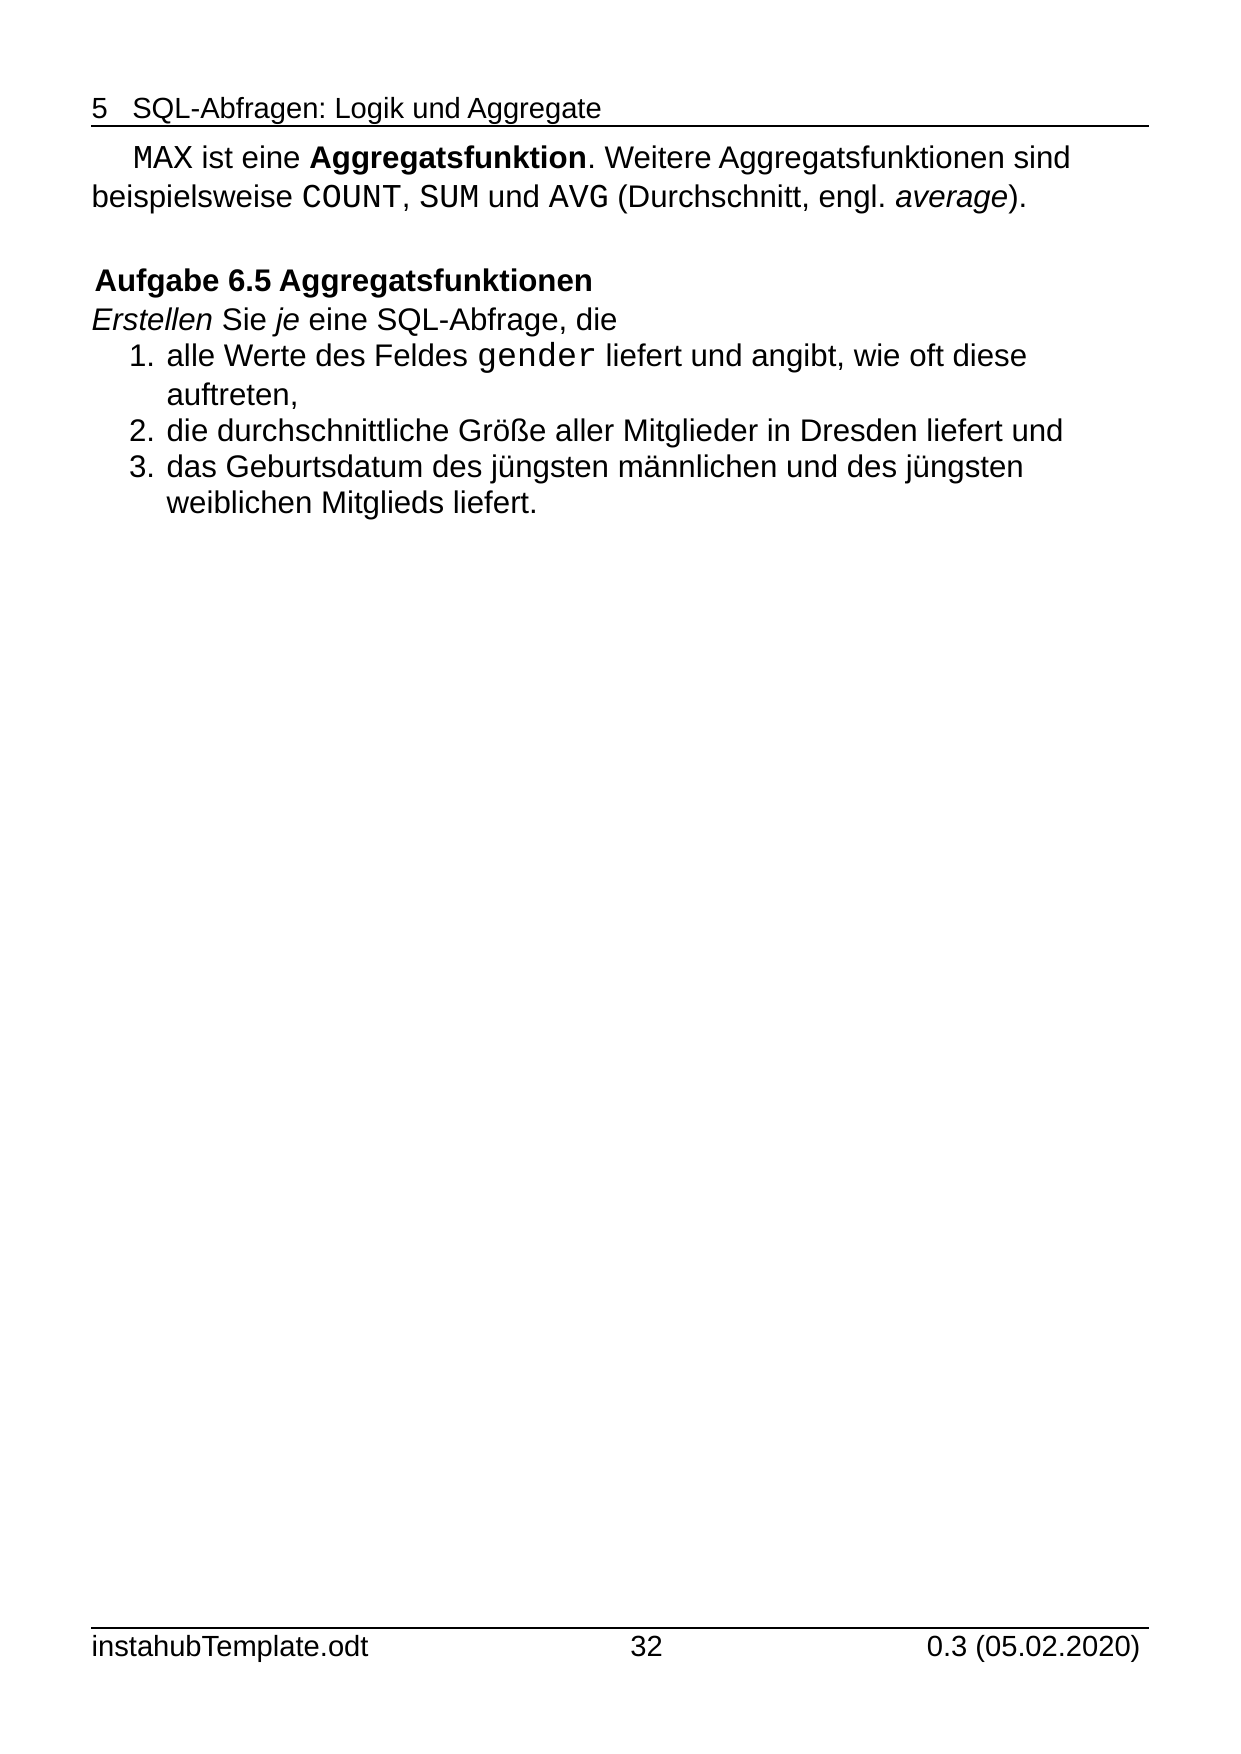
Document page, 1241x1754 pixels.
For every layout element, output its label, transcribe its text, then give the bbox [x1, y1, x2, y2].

list die durchschnittliche Größe aller Mitglieder in Dresden liefert und [129, 412, 1149, 448]
text Erstellen Sie je eine SQL-Abfrage, die [91, 301, 1149, 337]
list das Geburtsdatum des jüngsten männlichen und des jüngsten weiblichen Mitglieds liefert. [129, 448, 1149, 520]
list alle Werte des Feldes gender liefert und angibt, wie oft diese auftreten, [129, 337, 1149, 412]
text MAX ist eine Aggregatsfunktion. Weitere Aggregatsfunktionen sind beispielsweise COUNT, SUM und AVG (Durchschnitt, engl. average). [91, 139, 1149, 218]
subtitle Aufgabe 6.5 Aggregatsfunktionen [91, 259, 1149, 301]
